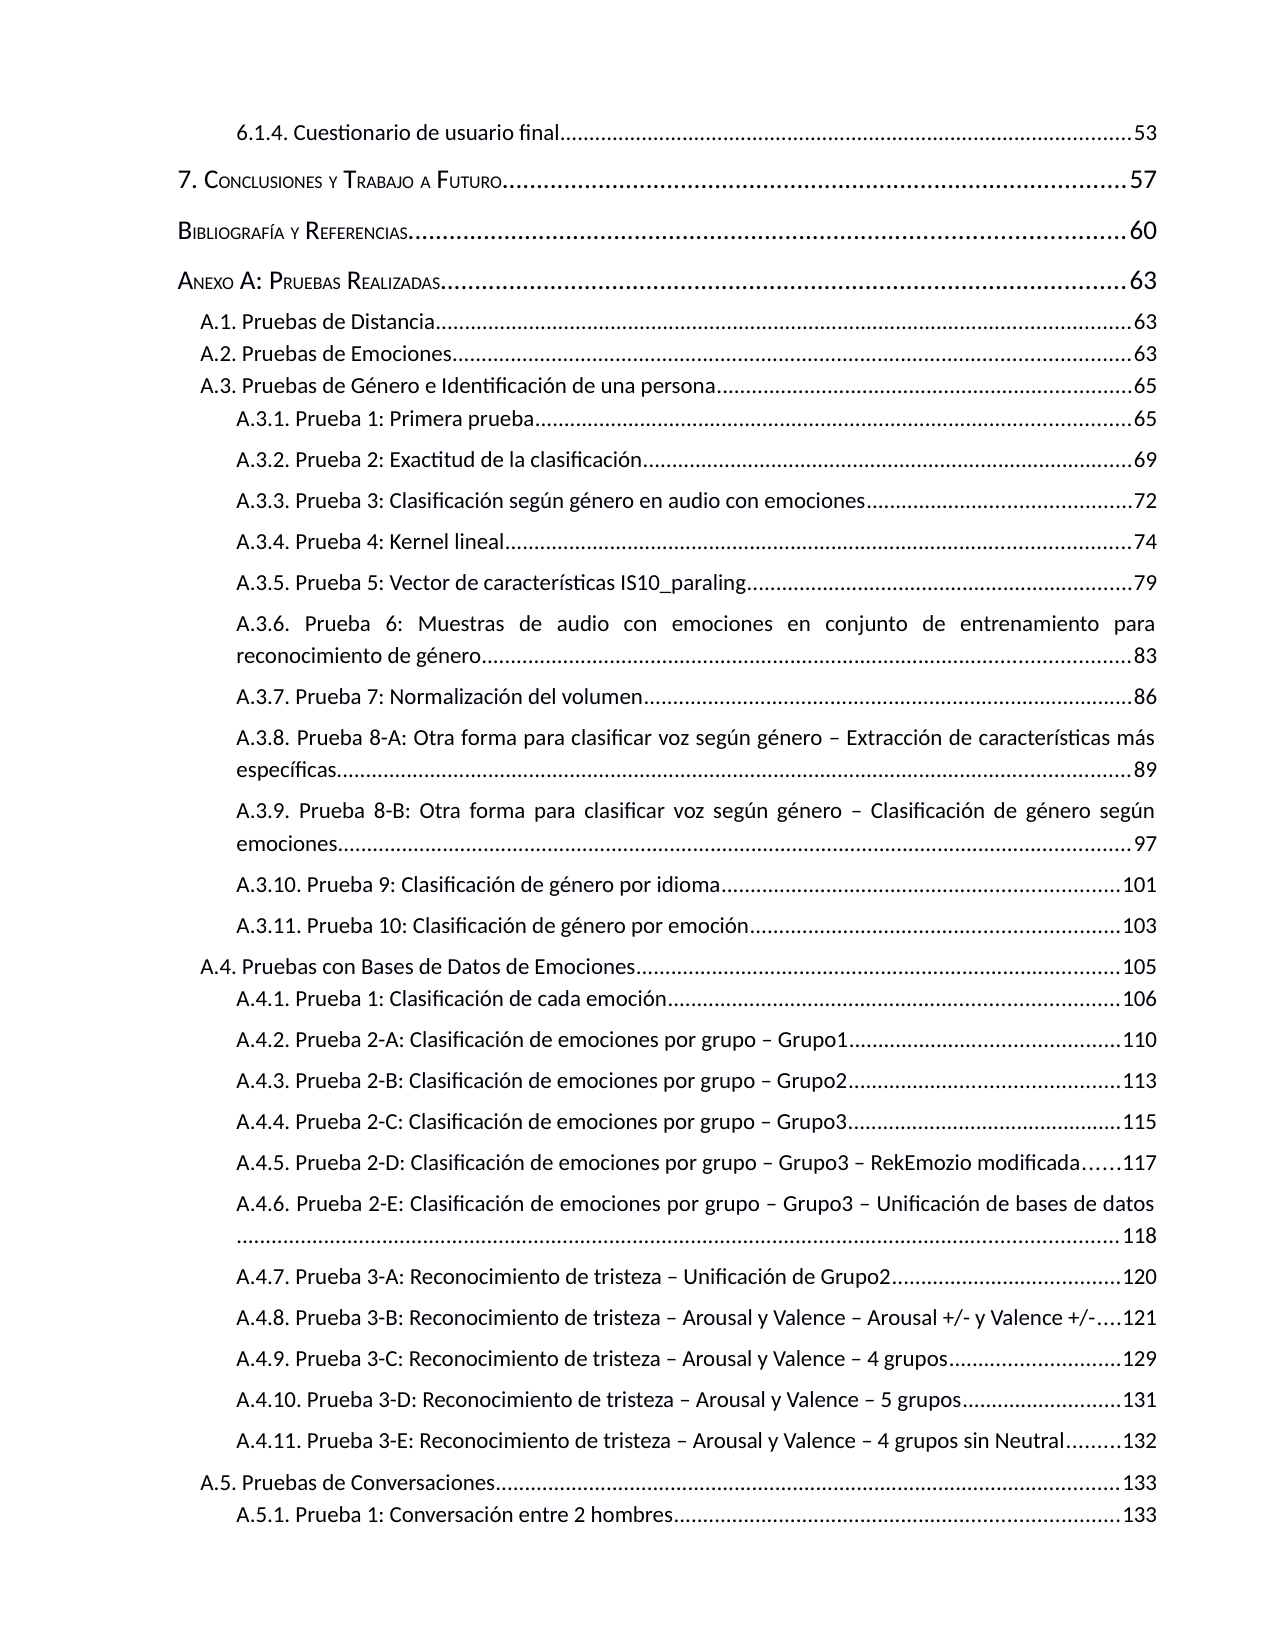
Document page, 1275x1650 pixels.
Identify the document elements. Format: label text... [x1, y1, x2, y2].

text Anexo A: Pruebas Realizadas 63 [177, 263, 1157, 296]
text A.4.6. Prueba 2-E: Clasificación de emociones por grupo – Grupo3 – Unificación de bases de datos 118 [236, 1189, 1157, 1249]
text A.4.2. Prueba 2-A: Clasificación de emociones por grupo – Grupo1 110 [236, 1025, 1157, 1053]
text A.4.5. Prueba 2-D: Clasificación de emociones por grupo – Grupo3 – RekEmozio modificada 117 [236, 1148, 1157, 1176]
text 6.1.4. Cuestionario de usuario final 53 [236, 118, 1157, 146]
text A.3.8. Prueba 8-A: Otra forma para clasificar voz según género – Extracción de características más específicas 89 [236, 723, 1157, 783]
text A.4.3. Prueba 2-B: Clasificación de emociones por grupo – Grupo2 113 [236, 1066, 1157, 1094]
text A.5.1. Prueba 1: Conversación entre 2 hombres 133 [236, 1500, 1157, 1528]
text A.4.4. Prueba 2-C: Clasificación de emociones por grupo – Grupo3 115 [236, 1107, 1157, 1135]
text Bibliografía y Referencias 60 [177, 213, 1157, 246]
text A.4.9. Prueba 3-C: Reconocimiento de tristeza – Arousal y Valence – 4 grupos 129 [236, 1344, 1157, 1372]
text A.4.10. Prueba 3-D: Reconocimiento de tristeza – Arousal y Valence – 5 grupos 131 [236, 1386, 1157, 1413]
text A.3.4. Prueba 4: Kernel lineal 74 [236, 527, 1157, 555]
text A.3.7. Prueba 7: Normalización del volumen 86 [236, 682, 1157, 710]
text A.3.11. Prueba 10: Clasificación de género por emoción 103 [236, 911, 1157, 939]
text A.3.10. Prueba 9: Clasificación de género por idioma 101 [236, 870, 1157, 898]
text A.4.8. Prueba 3-B: Reconocimiento de tristeza – Arousal y Valence – Arousal +/- y Valence +/- 121 [236, 1303, 1157, 1331]
text A.2. Pruebas de Emociones 63 [200, 339, 1157, 367]
text A.3.1. Prueba 1: Primera prueba 65 [236, 404, 1157, 432]
text A.3.5. Prueba 5: Vector de características IS10_paraling 79 [236, 568, 1157, 596]
text A.4.11. Prueba 3-E: Reconocimiento de tristeza – Arousal y Valence – 4 grupos sin Neutral 132 [236, 1427, 1157, 1454]
text A.5. Pruebas de Conversaciones 133 [200, 1468, 1157, 1496]
text A.3.9. Prueba 8-B: Otra forma para clasificar voz según género – Clasificación de género según emociones 97 [236, 796, 1157, 857]
text A.3.2. Prueba 2: Exactitud de la clasificación 69 [236, 445, 1157, 473]
text A.4.7. Prueba 3-A: Reconocimiento de tristeza – Unificación de Grupo2 120 [236, 1262, 1157, 1290]
text A.3.3. Prueba 3: Clasificación según género en audio con emociones 72 [236, 486, 1157, 514]
text A.3.6. Prueba 6: Muestras de audio con emociones en conjunto de entrenamiento para reconocimiento de género 83 [236, 609, 1157, 669]
text A.4. Pruebas con Bases de Datos de Emociones 105 [200, 952, 1157, 980]
text A.4.1. Prueba 1: Clasificación de cada emoción 106 [236, 984, 1157, 1012]
text A.1. Pruebas de Distancia 63 [200, 307, 1157, 335]
text 7. Conclusiones y Trabajo a Futuro 57 [177, 163, 1157, 196]
text A.3. Pruebas de Género e Identificación de una persona 65 [200, 372, 1157, 399]
